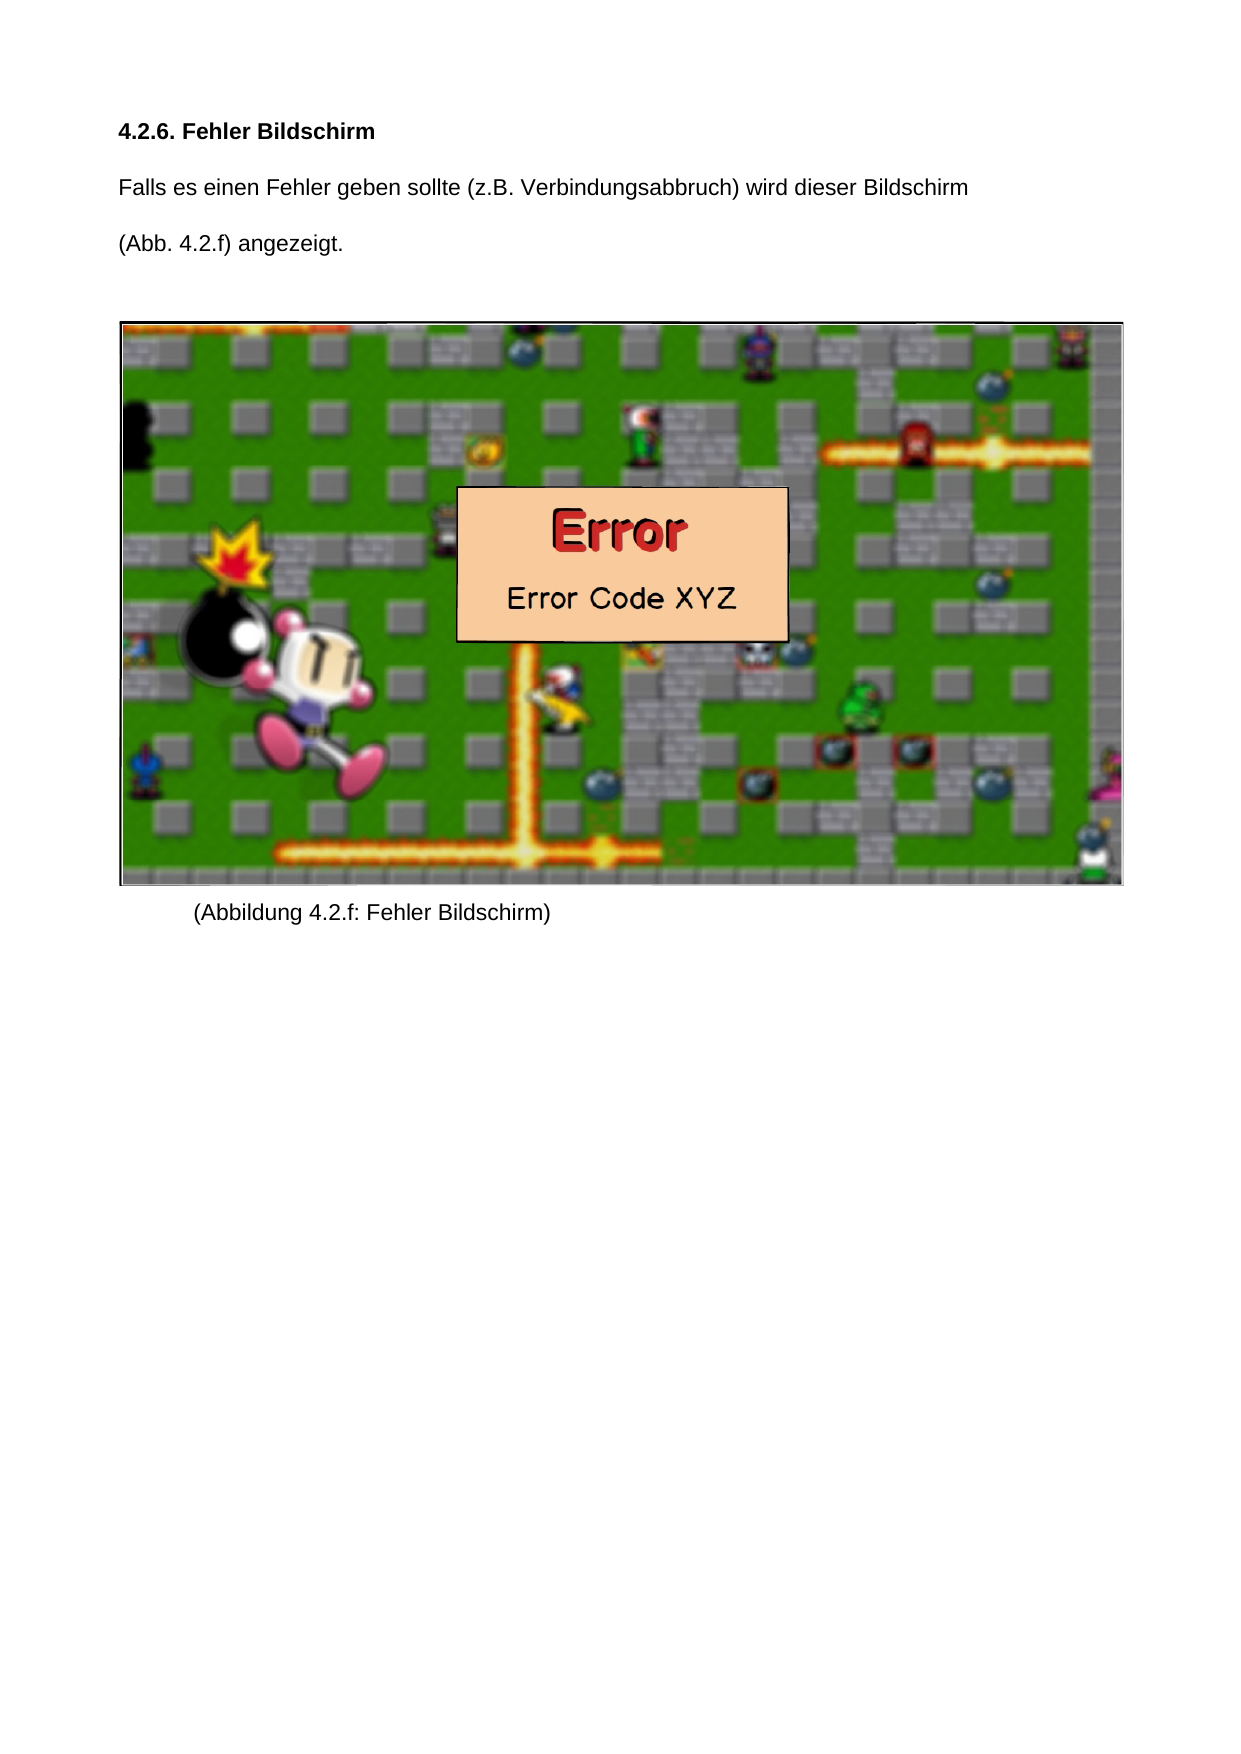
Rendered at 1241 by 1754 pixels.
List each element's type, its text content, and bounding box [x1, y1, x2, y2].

text (Abb. 4.2.f) angezeigt. [118, 230, 1122, 257]
text Falls es einen Fehler geben sollte (z.B. Verbindungsabbruch) wird dieser Bildschirm [118, 174, 1122, 201]
text 4.2.6. Fehler Bildschirm [118, 118, 1122, 144]
text (Abbildung 4.2.f: Fehler Bildschirm) [118, 343, 1122, 925]
